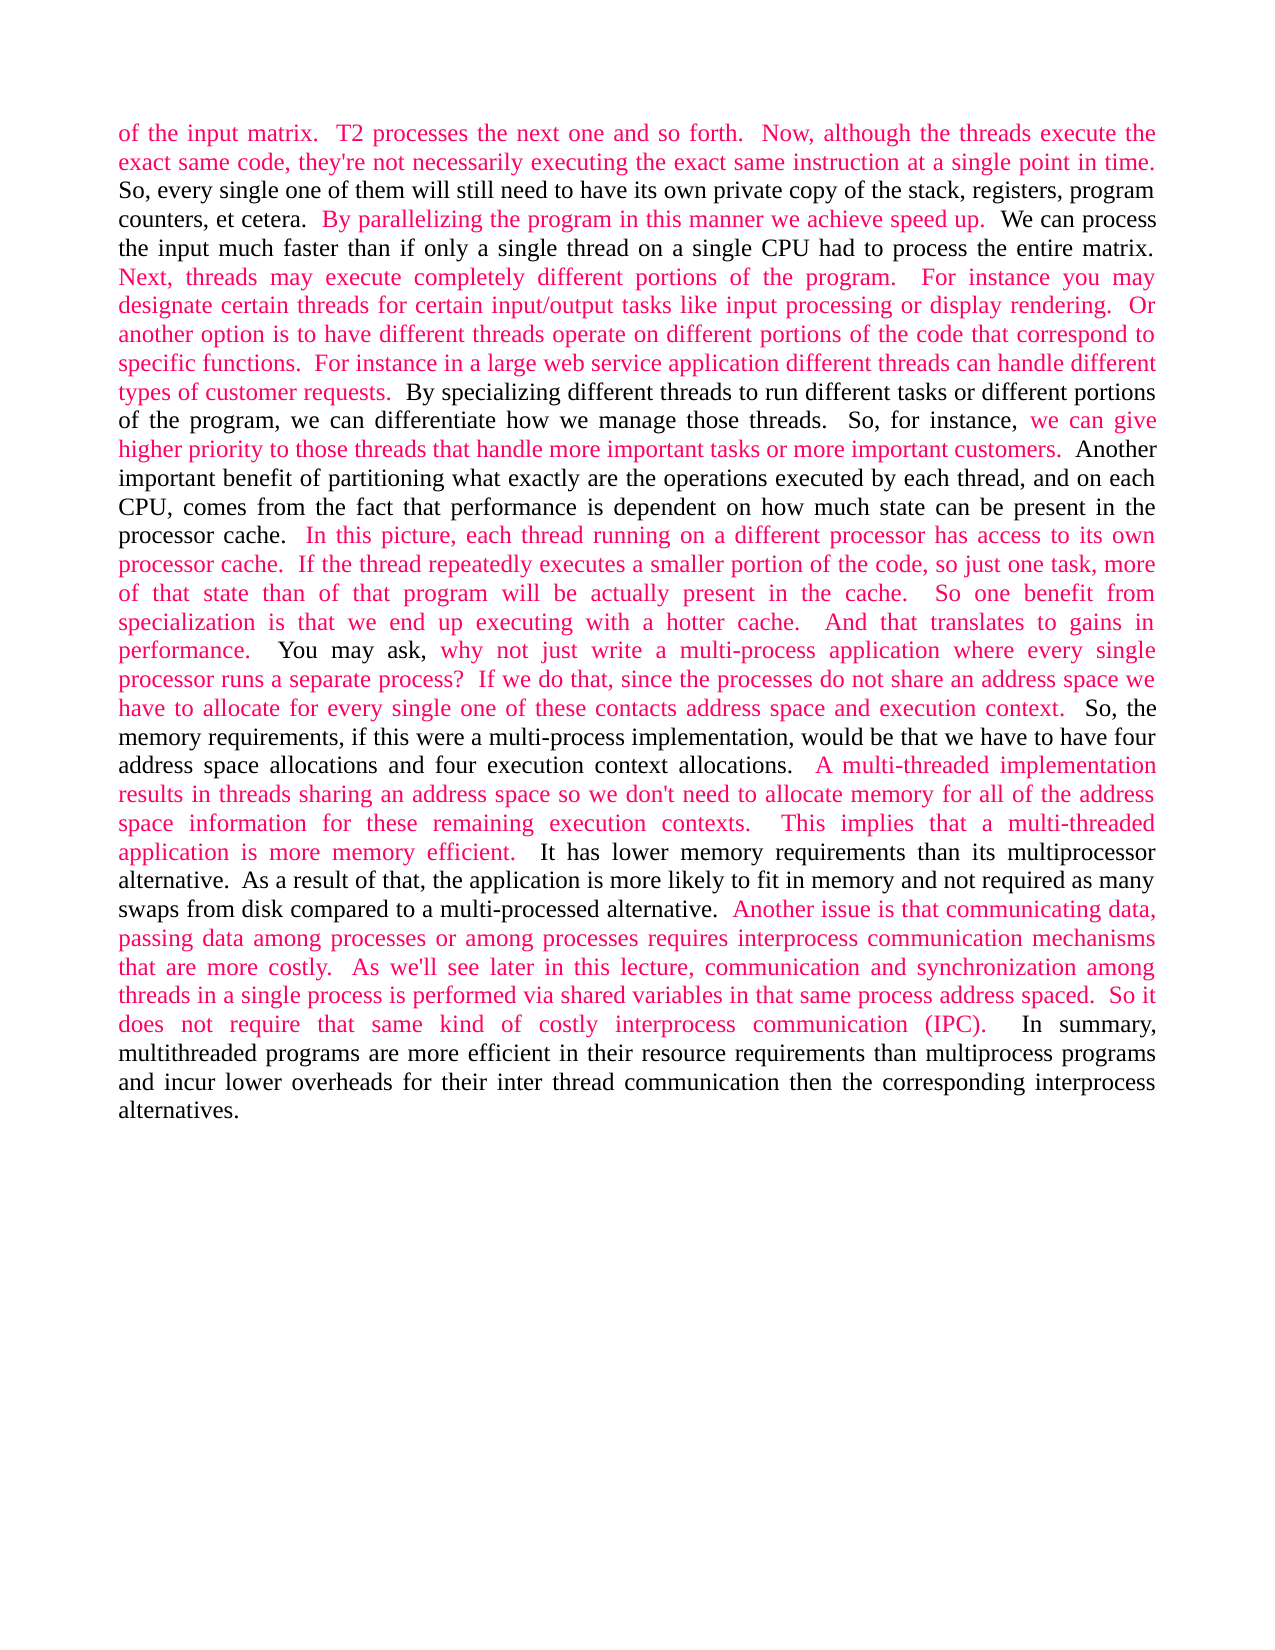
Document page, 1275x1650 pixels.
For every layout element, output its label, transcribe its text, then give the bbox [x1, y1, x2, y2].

text of the input matrix. T2 processes the next one and so forth. Now, although the threads execute the exact same code, they're not necessarily executing the exact same instruction at a single point in time. So, every single one of them will still need to have its own private copy of the stack, registers, program counters, et cetera. By parallelizing the program in this manner we achieve speed up. We can process the input much faster than if only a single thread on a single CPU had to process the entire matrix. Next, threads may execute completely different portions of the program. For instance you may designate certain threads for certain input/output tasks like input processing or display rendering. Or another option is to have different threads operate on different portions of the code that correspond to specific functions. For instance in a large web service application different threads can handle different types of customer requests. By specializing different threads to run different tasks or different portions of the program, we can differentiate how we manage those threads. So, for instance, we can give higher priority to those threads that handle more important tasks or more important customers. Another important benefit of partitioning what exactly are the operations executed by each thread, and on each CPU, comes from the fact that performance is dependent on how much state can be present in the processor cache. In this picture, each thread running on a different processor has access to its own processor cache. If the thread repeatedly executes a smaller portion of the code, so just one task, more of that state than of that program will be actually present in the cache. So one benefit from specialization is that we end up executing with a hotter cache. And that translates to gains in performance. You may ask, why not just write a multi-process application where every single processor runs a separate process? If we do that, since the processes do not share an address space we have to allocate for every single one of these contacts address space and execution context. So, the memory requirements, if this were a multi-process implementation, would be that we have to have four address space allocations and four execution context allocations. A multi-threaded implementation results in threads sharing an address space so we don't need to allocate memory for all of the address space information for these remaining execution contexts. This implies that a multi-threaded application is more memory efficient. It has lower memory requirements than its multiprocessor alternative. As a result of that, the application is more likely to fit in memory and not required as many swaps from disk compared to a multi-processed alternative. Another issue is that communicating data, passing data among processes or among processes requires interprocess communication mechanisms that are more costly. As we'll see later in this lecture, communication and synchronization among threads in a single process is performed via shared variables in that same process address spaced. So it does not require that same kind of costly interprocess communication (IPC). In summary, multithreaded programs are more efficient in their resource requirements than multiprocess programs and incur lower overheads for their inter thread communication then the corresponding interprocess alternatives. [118, 118, 1157, 1124]
